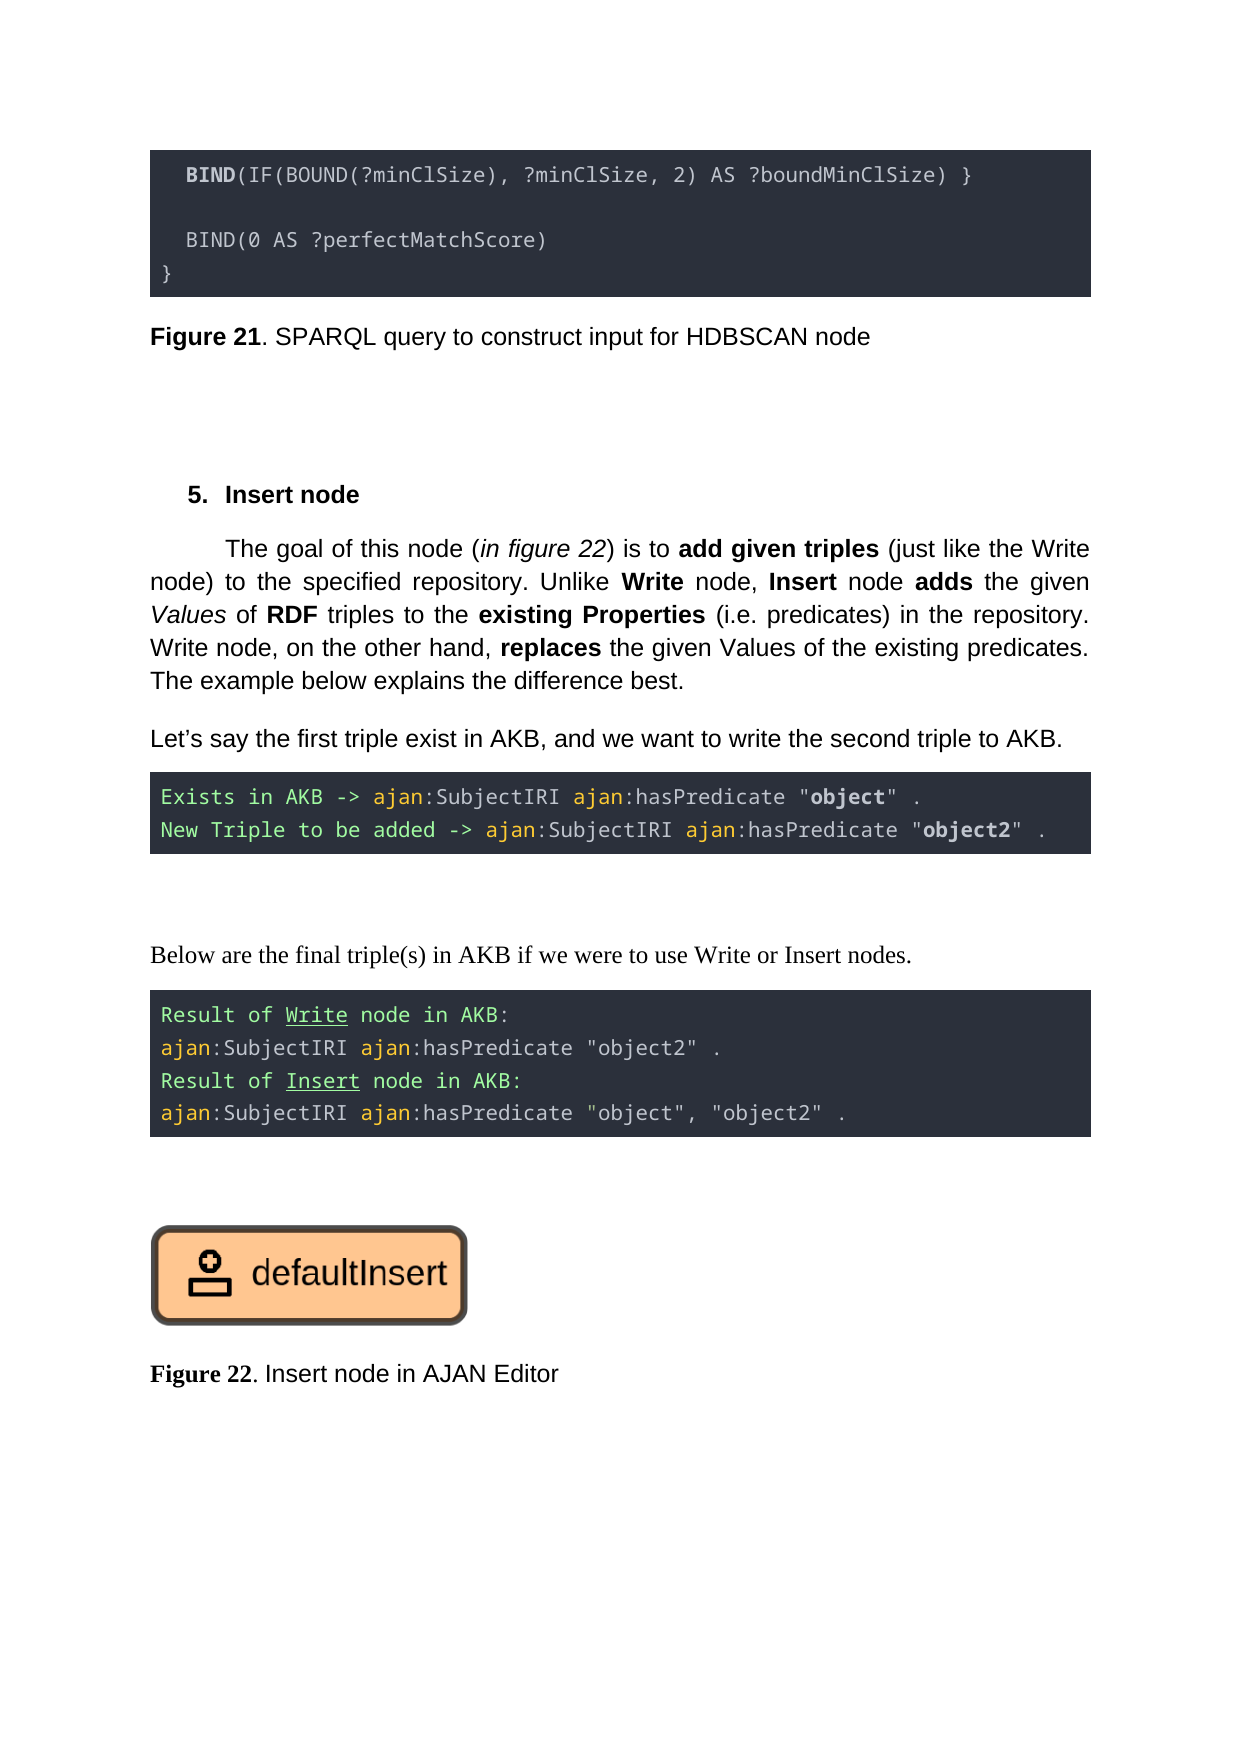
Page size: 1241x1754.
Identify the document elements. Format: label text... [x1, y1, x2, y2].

text Figure 22. Insert node in AJAN Editor [150, 1358, 1090, 1387]
text Let’s say the first triple exist in AKB, and we want to write the second triple to AKB. [150, 724, 1090, 753]
picture [150, 1223, 468, 1327]
table_header Result of Write node in AKB: ajan:SubjectIRI ajan:hasPredicate "object2" . Result of Insert node in AKB: ajan:SubjectIRI ajan:hasPredicate "object", "object2" . [150, 990, 1091, 1137]
table_header BIND(IF(BOUND(?minClSize), ?minClSize, 2) AS ?boundMinClSize) } BIND(0 AS ?perfectMatchScore) } [150, 150, 1091, 297]
text The goal of this node (in figure 22) is to add given triples (just like the Write node) to the specified repository. Unlike Write node, Insert node adds the given Values of RDF triples to the existing Properties (i.e. predicates) in the repository. Write node, on the other hand, replaces the given Values of the existing predicates. The example below explains the difference best. [150, 534, 1090, 695]
table_header Exists in AKB -> ajan:SubjectIRI ajan:hasPredicate "object" . New Triple to be added -> ajan:SubjectIRI ajan:hasPredicate "object2" . [150, 772, 1091, 854]
list Insert node [187, 480, 1090, 509]
text Figure 21. SPARQL query to construct input for HDBSCAN node [150, 322, 1090, 351]
text Below are the final triple(s) in AKB if we were to use Write or Insert nodes. [150, 940, 1090, 968]
